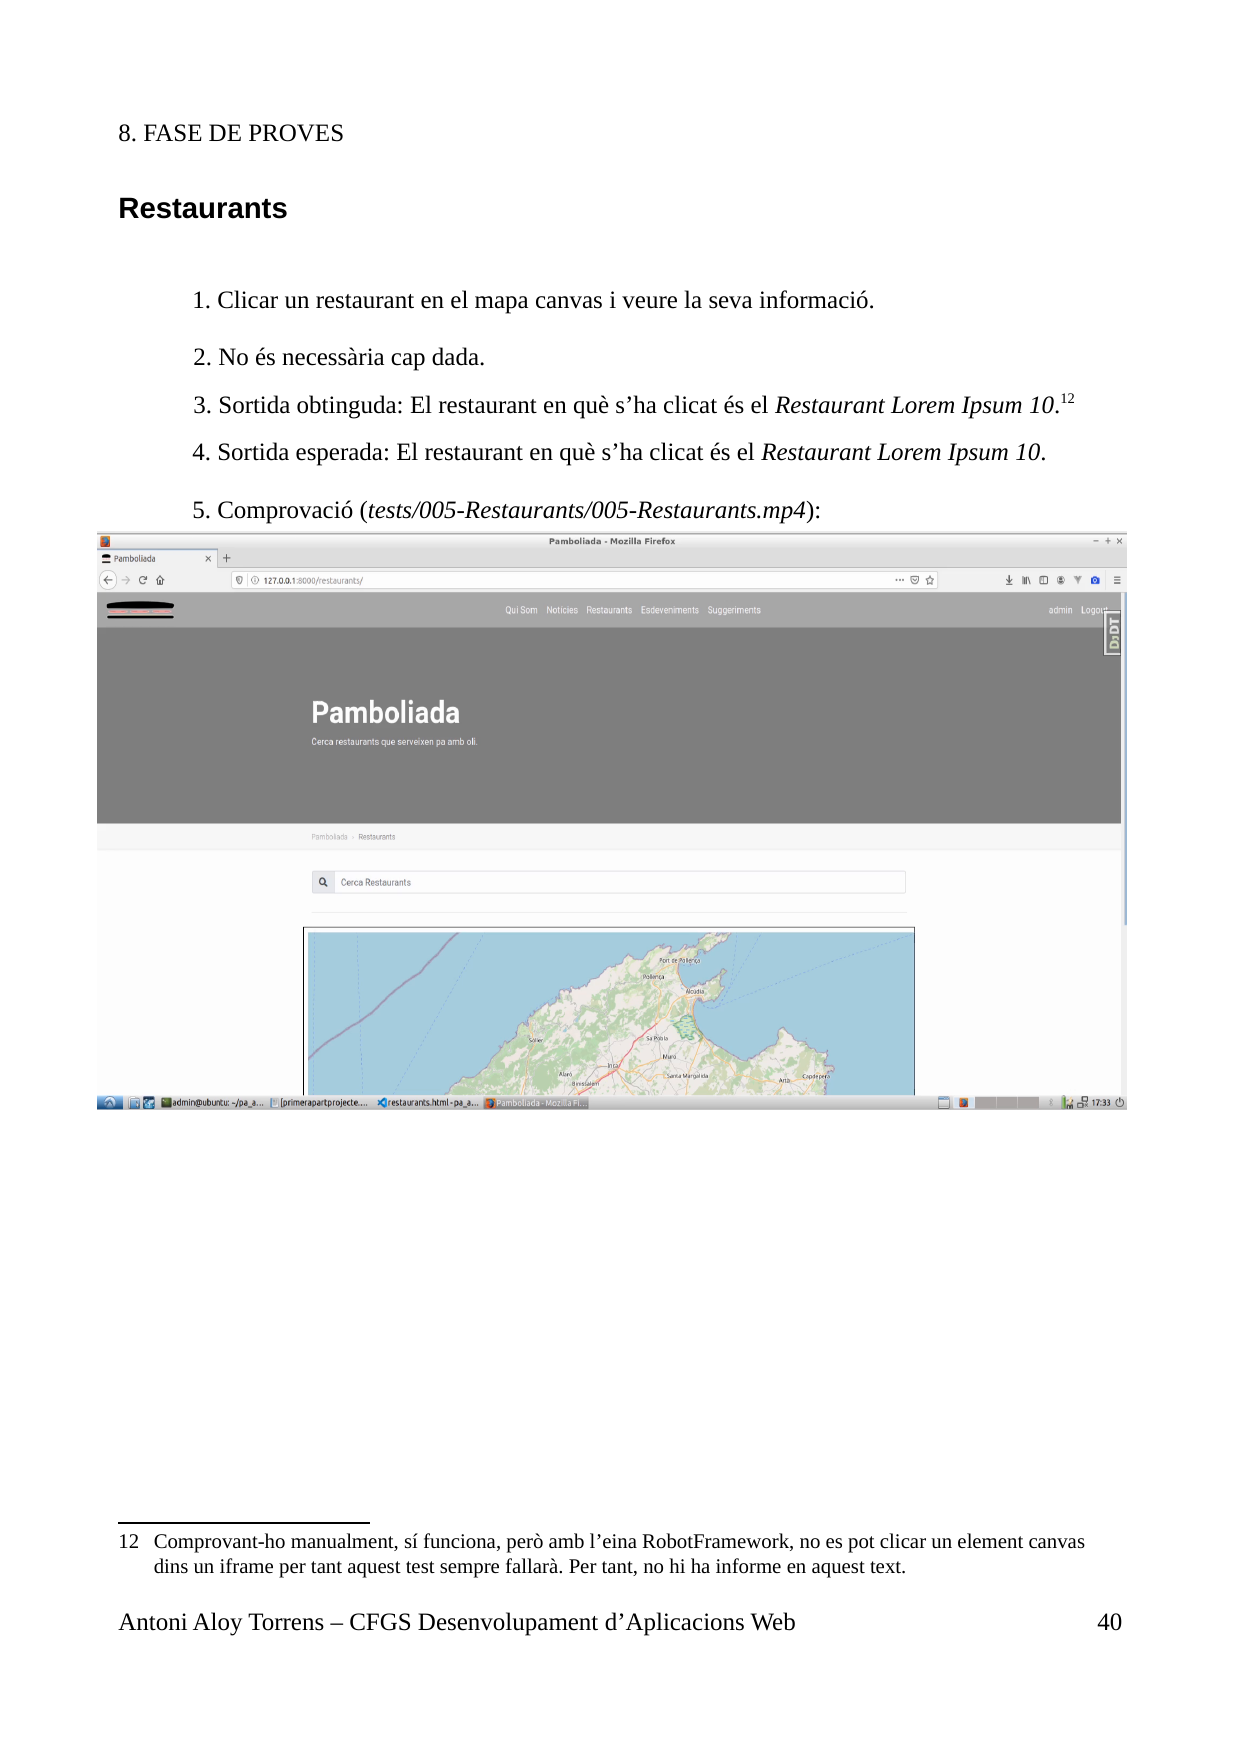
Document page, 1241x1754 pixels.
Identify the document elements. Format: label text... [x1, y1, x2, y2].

list 3. Sortida obtinguda: El restaurant en què s’ha clicat és el Restaurant Lorem Ipsum 10. [156, 390, 1122, 419]
text 1. Clicar un restaurant en el mapa canvas i veure la seva informació. [118, 285, 1122, 313]
list Comprovant-ho manualment, sí funciona, però amb l’eina RobotFramework, no es pot clicar un element canvas dins un iframe per tant aquest test sempre fallarà. Per tant, no hi ha informe en aquest text. [118, 1529, 1122, 1578]
text 4. Sortida esperada: El restaurant en què s’ha clicat és el Restaurant Lorem Ipsum 10. [118, 437, 1122, 466]
text 5. Comprovació (tests/005-Restaurants/005-Restaurants.mp4): [118, 495, 1122, 524]
subtitle Restaurants [118, 191, 1122, 225]
list 2. No és necessària cap dada. [156, 342, 1122, 371]
